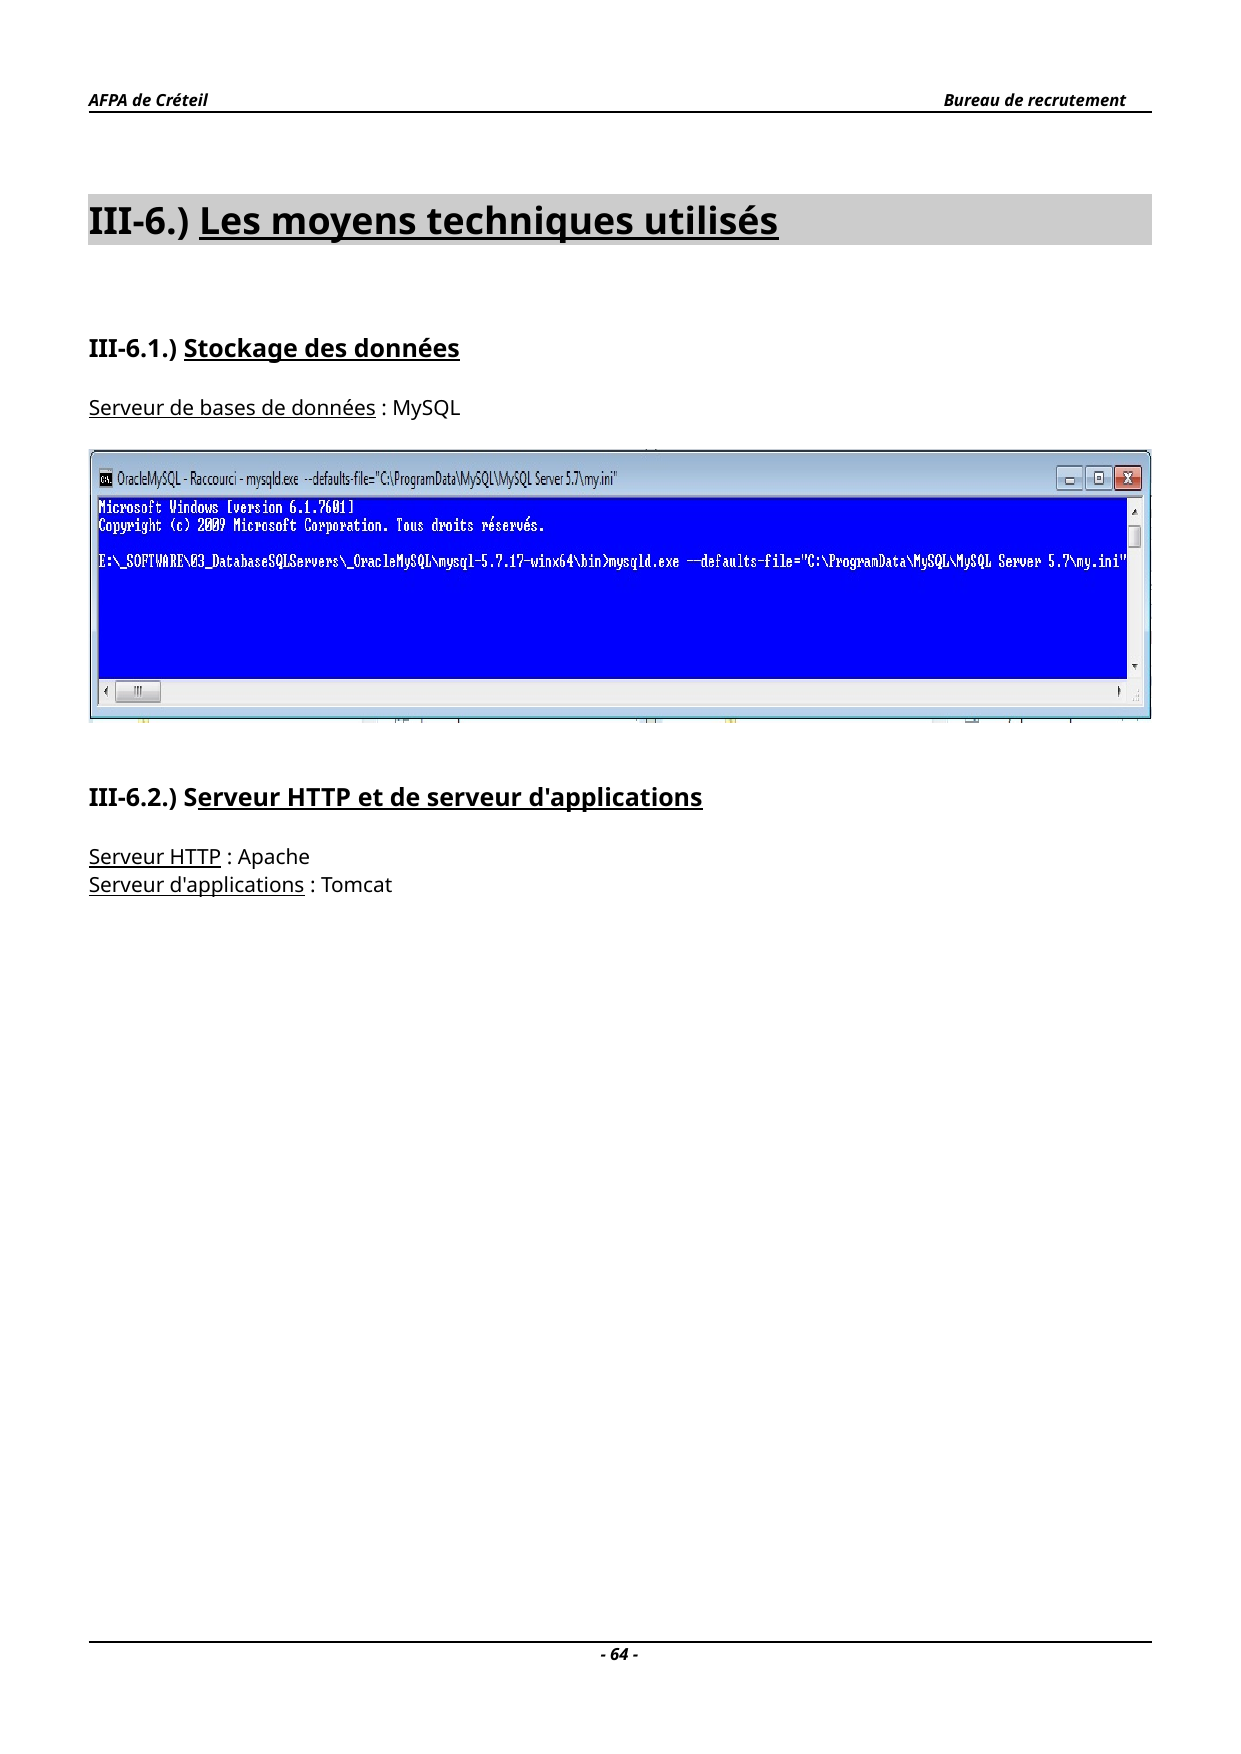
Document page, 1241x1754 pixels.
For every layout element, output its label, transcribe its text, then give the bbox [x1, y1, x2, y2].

text Serveur HTTP : Apache [88, 842, 1152, 871]
picture [88, 449, 1152, 723]
text III-6.2.) Serveur HTTP et de serveur d'applications [88, 779, 1152, 814]
text III-6.) Les moyens techniques utilisés [88, 194, 1152, 245]
text III-6.1.) Stockage des données [88, 330, 1152, 364]
text Serveur de bases de données : MySQL [88, 393, 1152, 421]
text Serveur d'applications : Tomcat [88, 871, 1152, 899]
